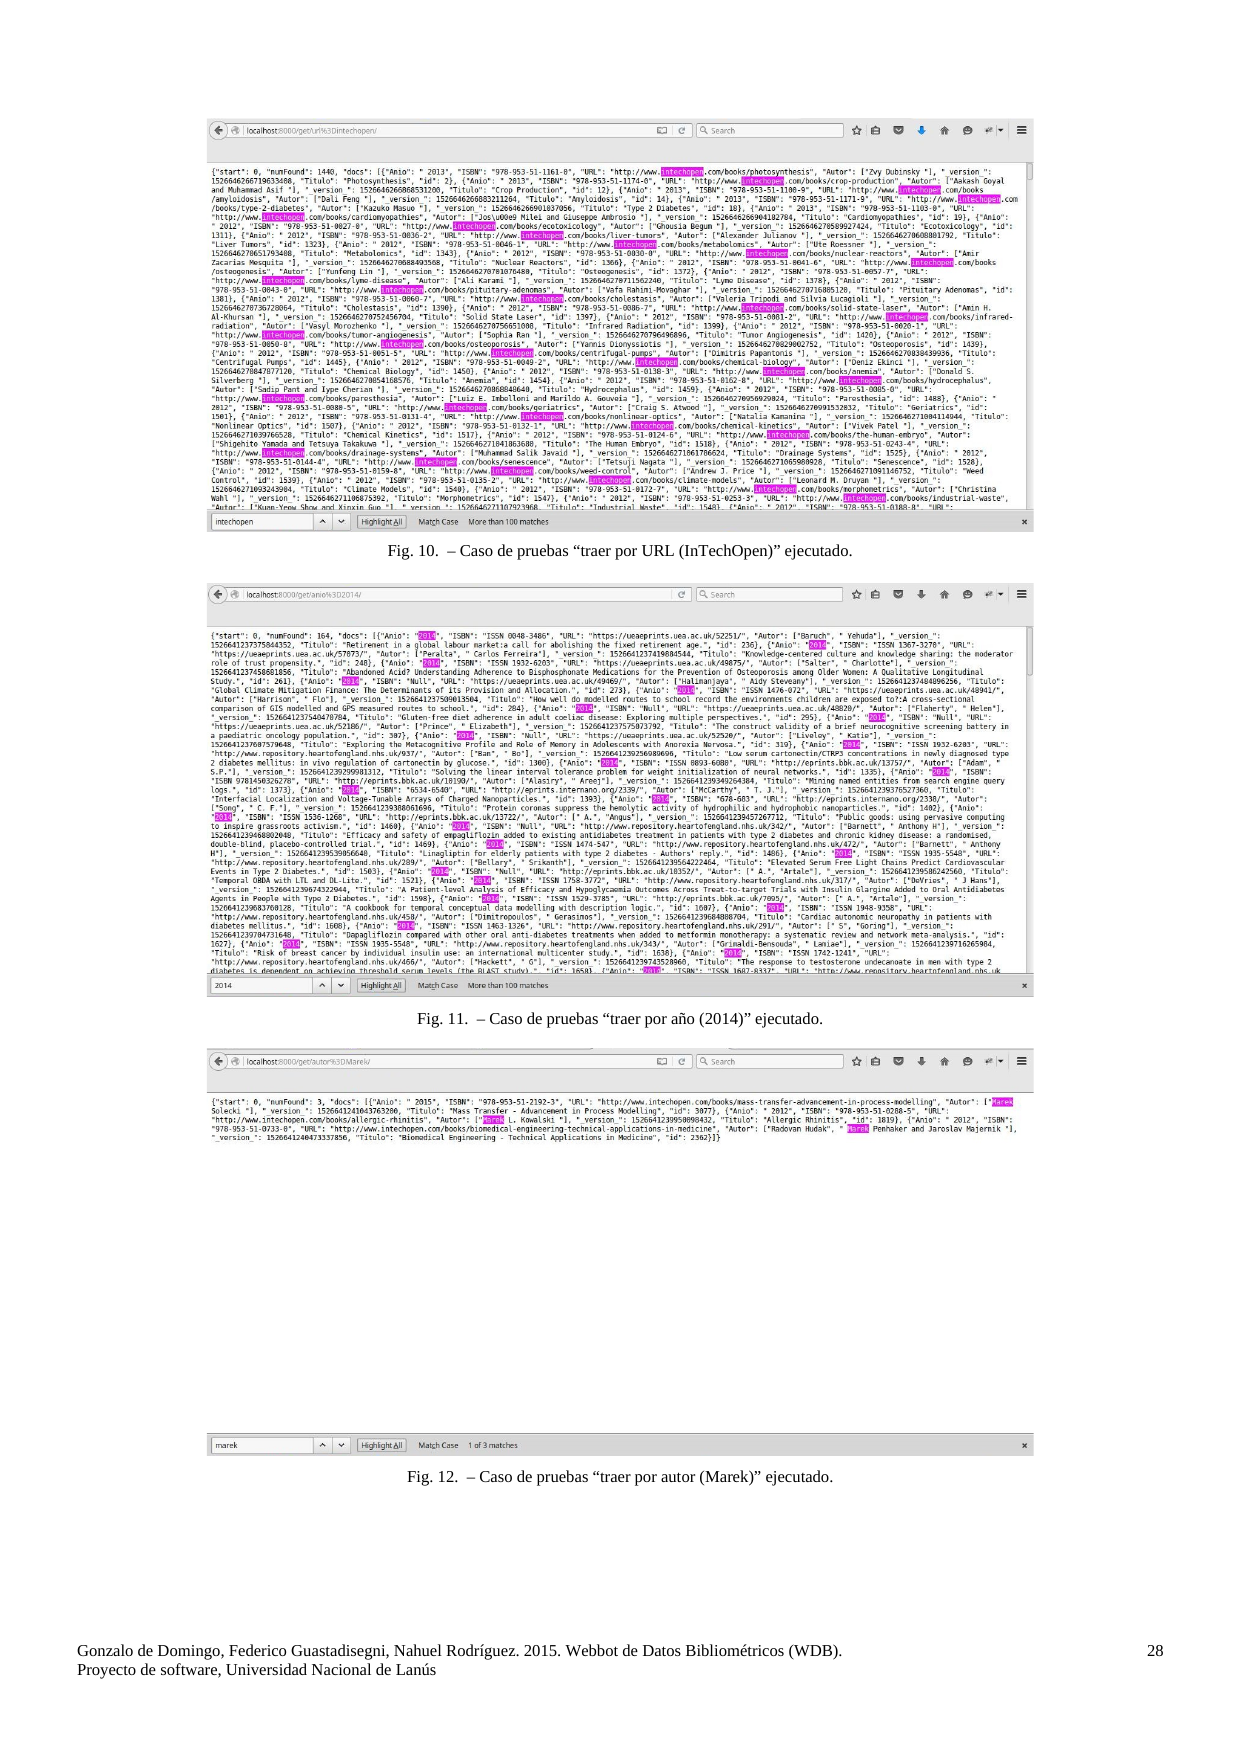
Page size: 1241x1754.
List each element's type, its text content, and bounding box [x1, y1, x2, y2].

picture [206, 118, 1034, 532]
list – Caso de pruebas “traer por autor (Marek)” ejecutado. [77, 1467, 1163, 1486]
picture [206, 1048, 1034, 1456]
picture [206, 583, 1034, 997]
list – Caso de pruebas “traer por URL (InTechOpen)” ejecutado. [77, 541, 1163, 560]
list – Caso de pruebas “traer por año (2014)” ejecutado. [77, 1008, 1163, 1028]
